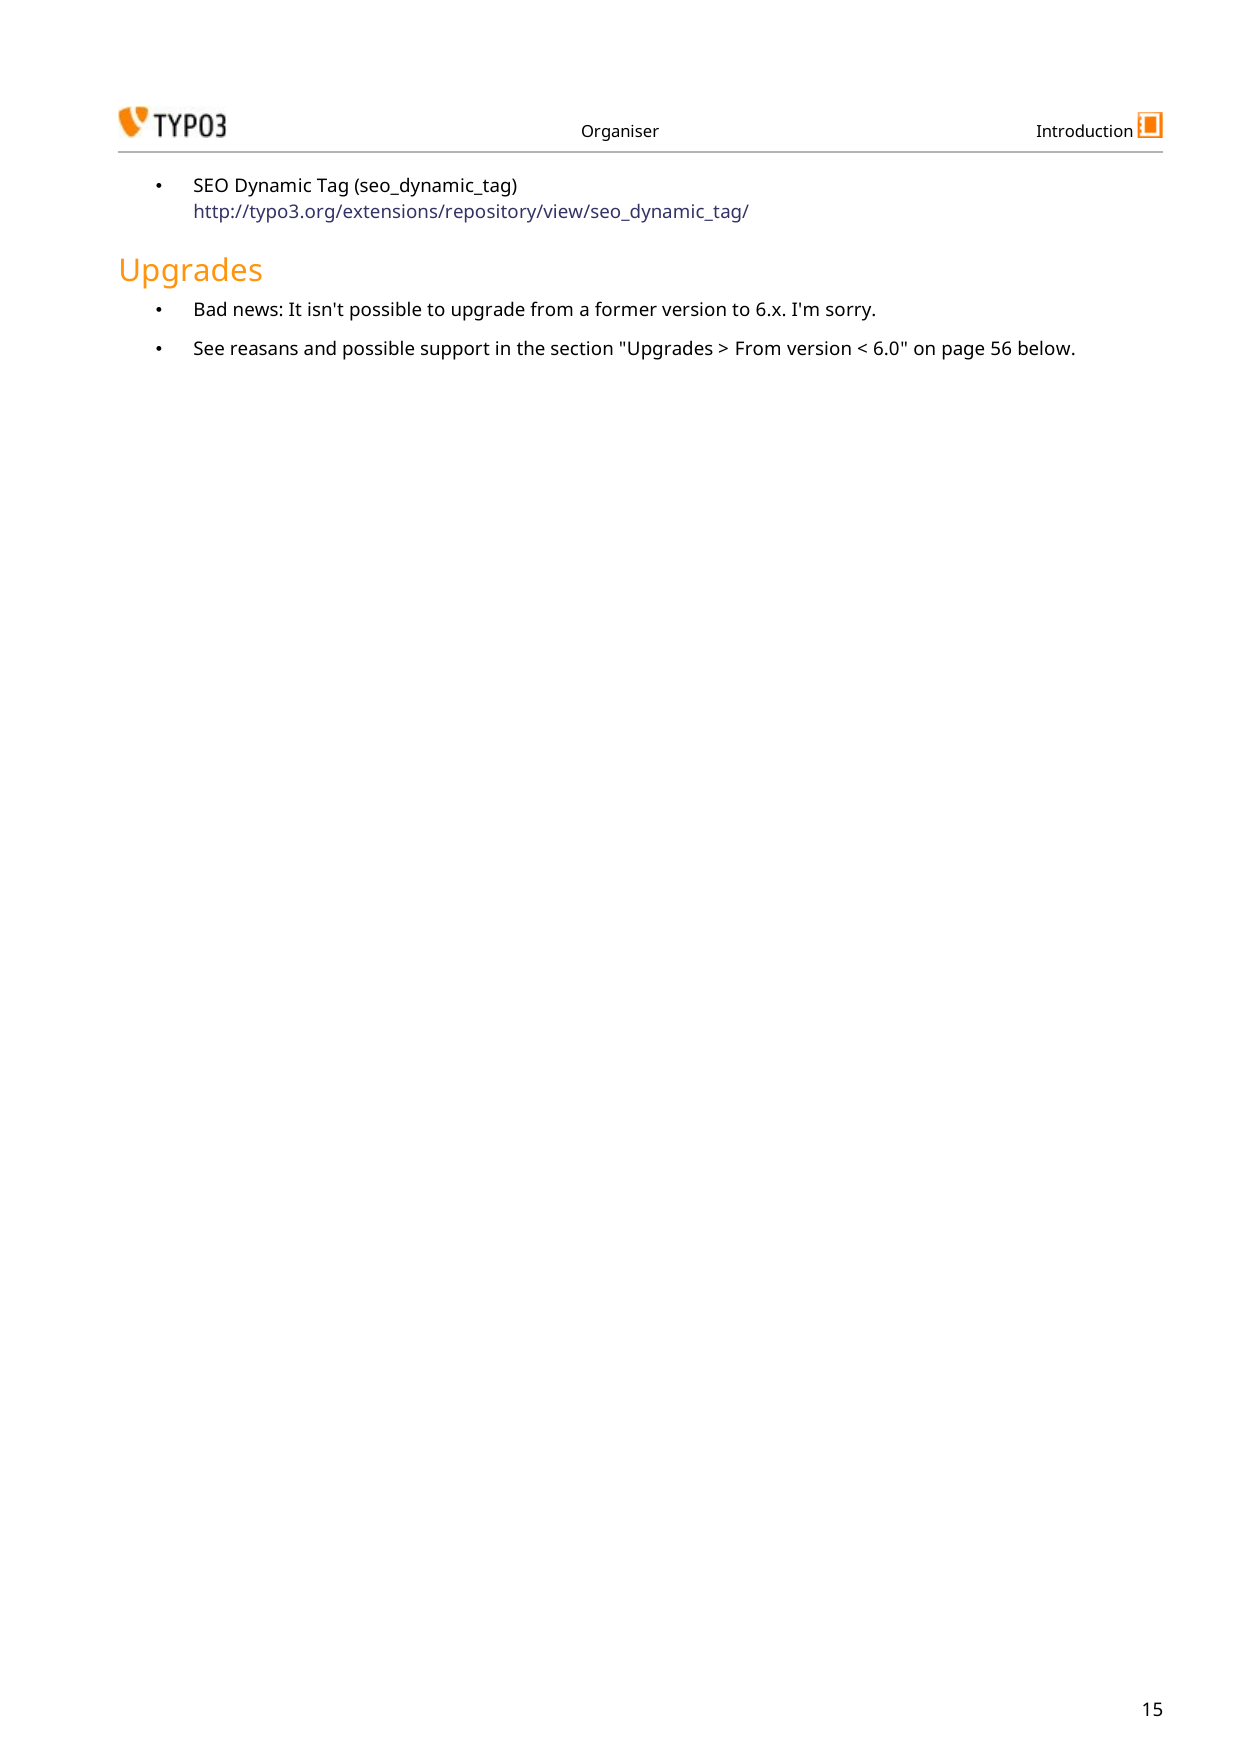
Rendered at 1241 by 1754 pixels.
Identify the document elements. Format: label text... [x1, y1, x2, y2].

subtitle Upgrades [118, 248, 1163, 290]
list Bad news: It isn't possible to upgrade from a former version to 6.x. I'm sorry. [156, 296, 1163, 322]
list SEO Dynamic Tag (seo_dynamic_tag) http://typo3.org/extensions/repository/view/seo_dynamic_tag/ [156, 172, 1163, 224]
picture [118, 106, 227, 138]
picture [1137, 112, 1163, 138]
list See reasans and possible support in the section "Upgrades > From version < 6.0" on page 50 below. [156, 335, 1163, 361]
